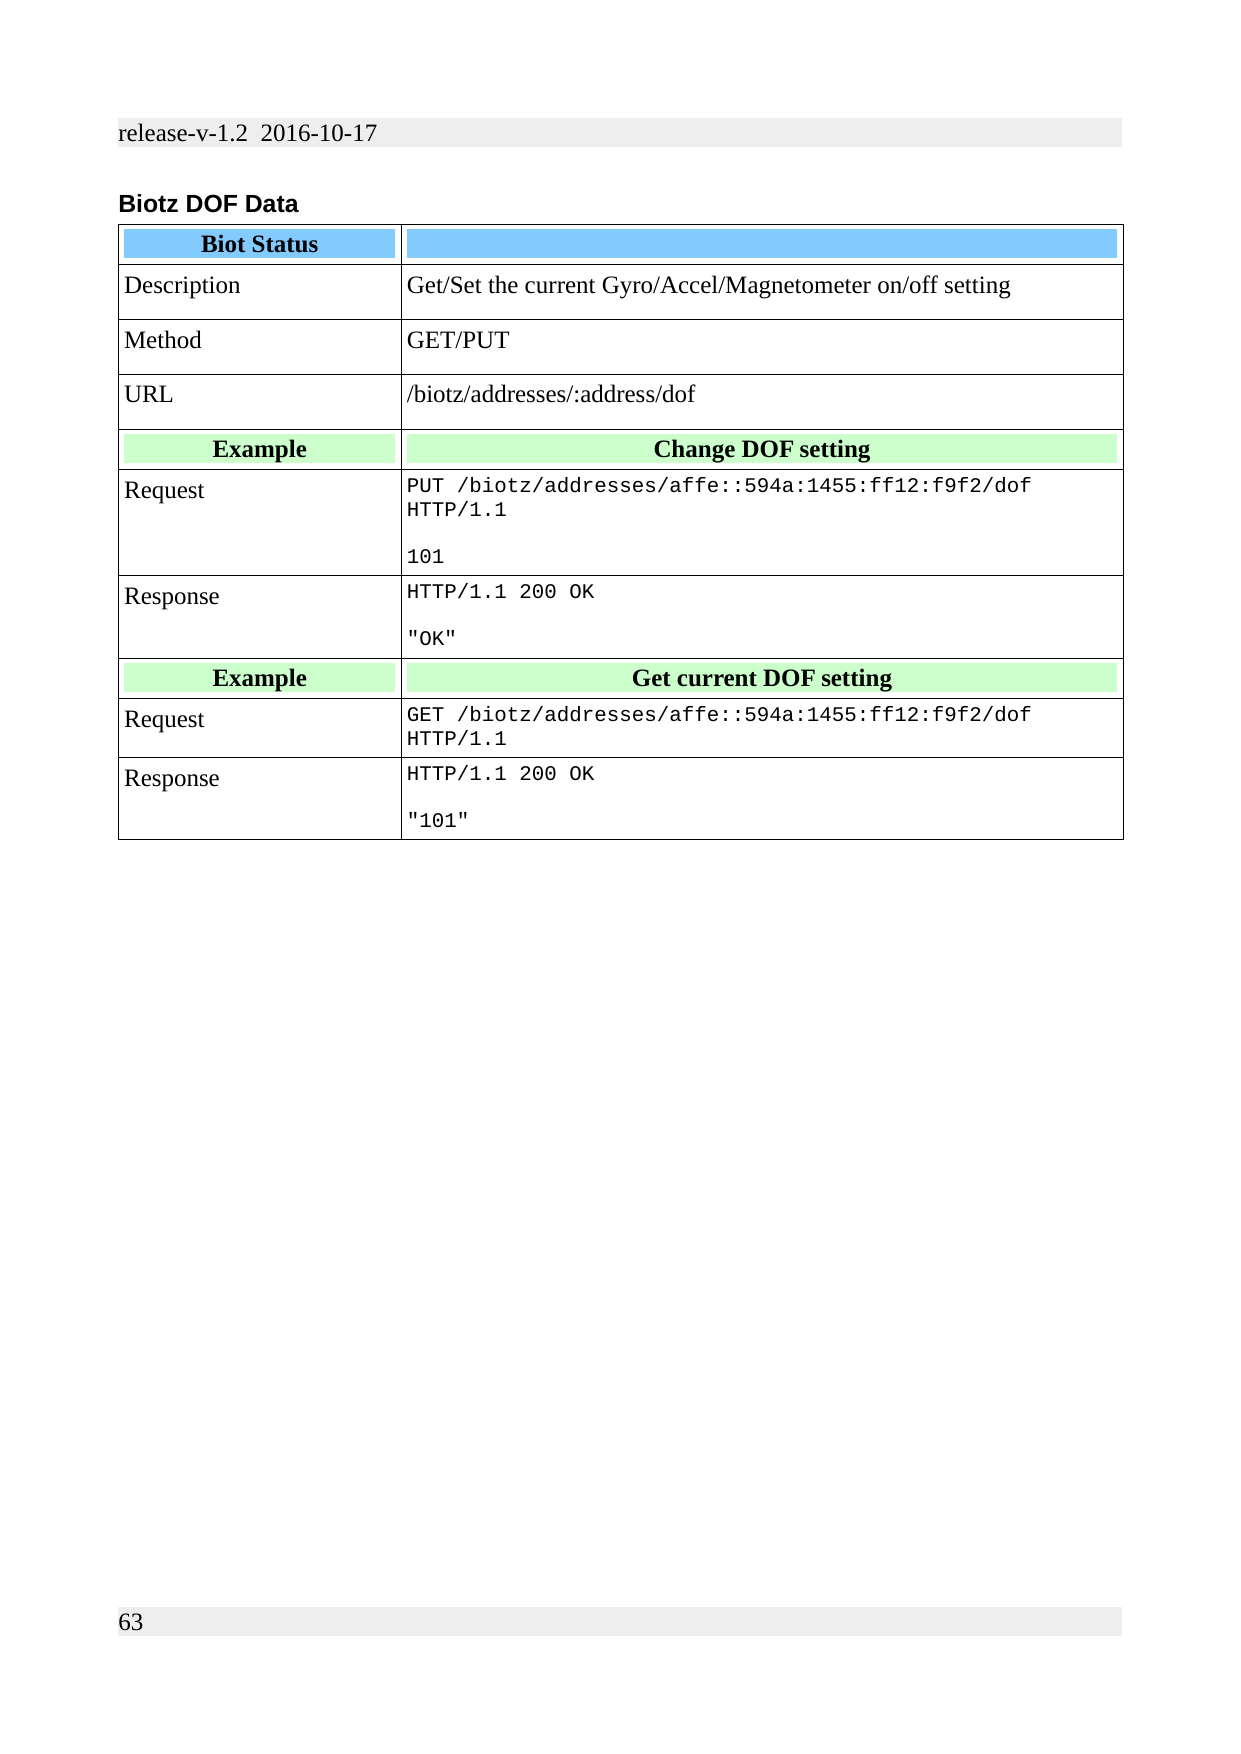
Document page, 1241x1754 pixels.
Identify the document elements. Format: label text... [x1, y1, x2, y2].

table_cell GET/PUT [402, 320, 1123, 374]
table_cell Method [119, 320, 401, 374]
table_header Biot Status [119, 225, 401, 264]
table_cell GET /biotz/addresses/affe::594a:1455:ff12:f9f2/dof HTTP/1.1 [402, 699, 1123, 757]
table_cell HTTP/1.1 200 OK "OK" [402, 576, 1123, 658]
table_cell Example [119, 430, 401, 469]
table_header [402, 225, 1123, 264]
table_cell URL [119, 375, 401, 429]
table_header PUT /biotz/addresses/affe::594a:1455:ff12:f9f2/dof HTTP/1.1 101 [402, 470, 1123, 575]
table_cell Description [119, 265, 401, 319]
table_cell Response [119, 758, 401, 839]
table_cell Get/Set the current Gyro/Accel/Magnetometer on/off setting [402, 265, 1123, 319]
table_cell HTTP/1.1 200 OK "101" [402, 758, 1123, 839]
table_cell /biotz/addresses/:address/dof [402, 375, 1123, 429]
subtitle Biotz DOF Data [118, 189, 1122, 217]
table_cell Change DOF setting [402, 430, 1123, 469]
table_cell Response [119, 576, 401, 658]
table_cell Get current DOF setting [402, 659, 1123, 698]
table_cell Example [119, 659, 401, 698]
table_cell Request [119, 699, 401, 757]
table_header Request [119, 470, 401, 575]
